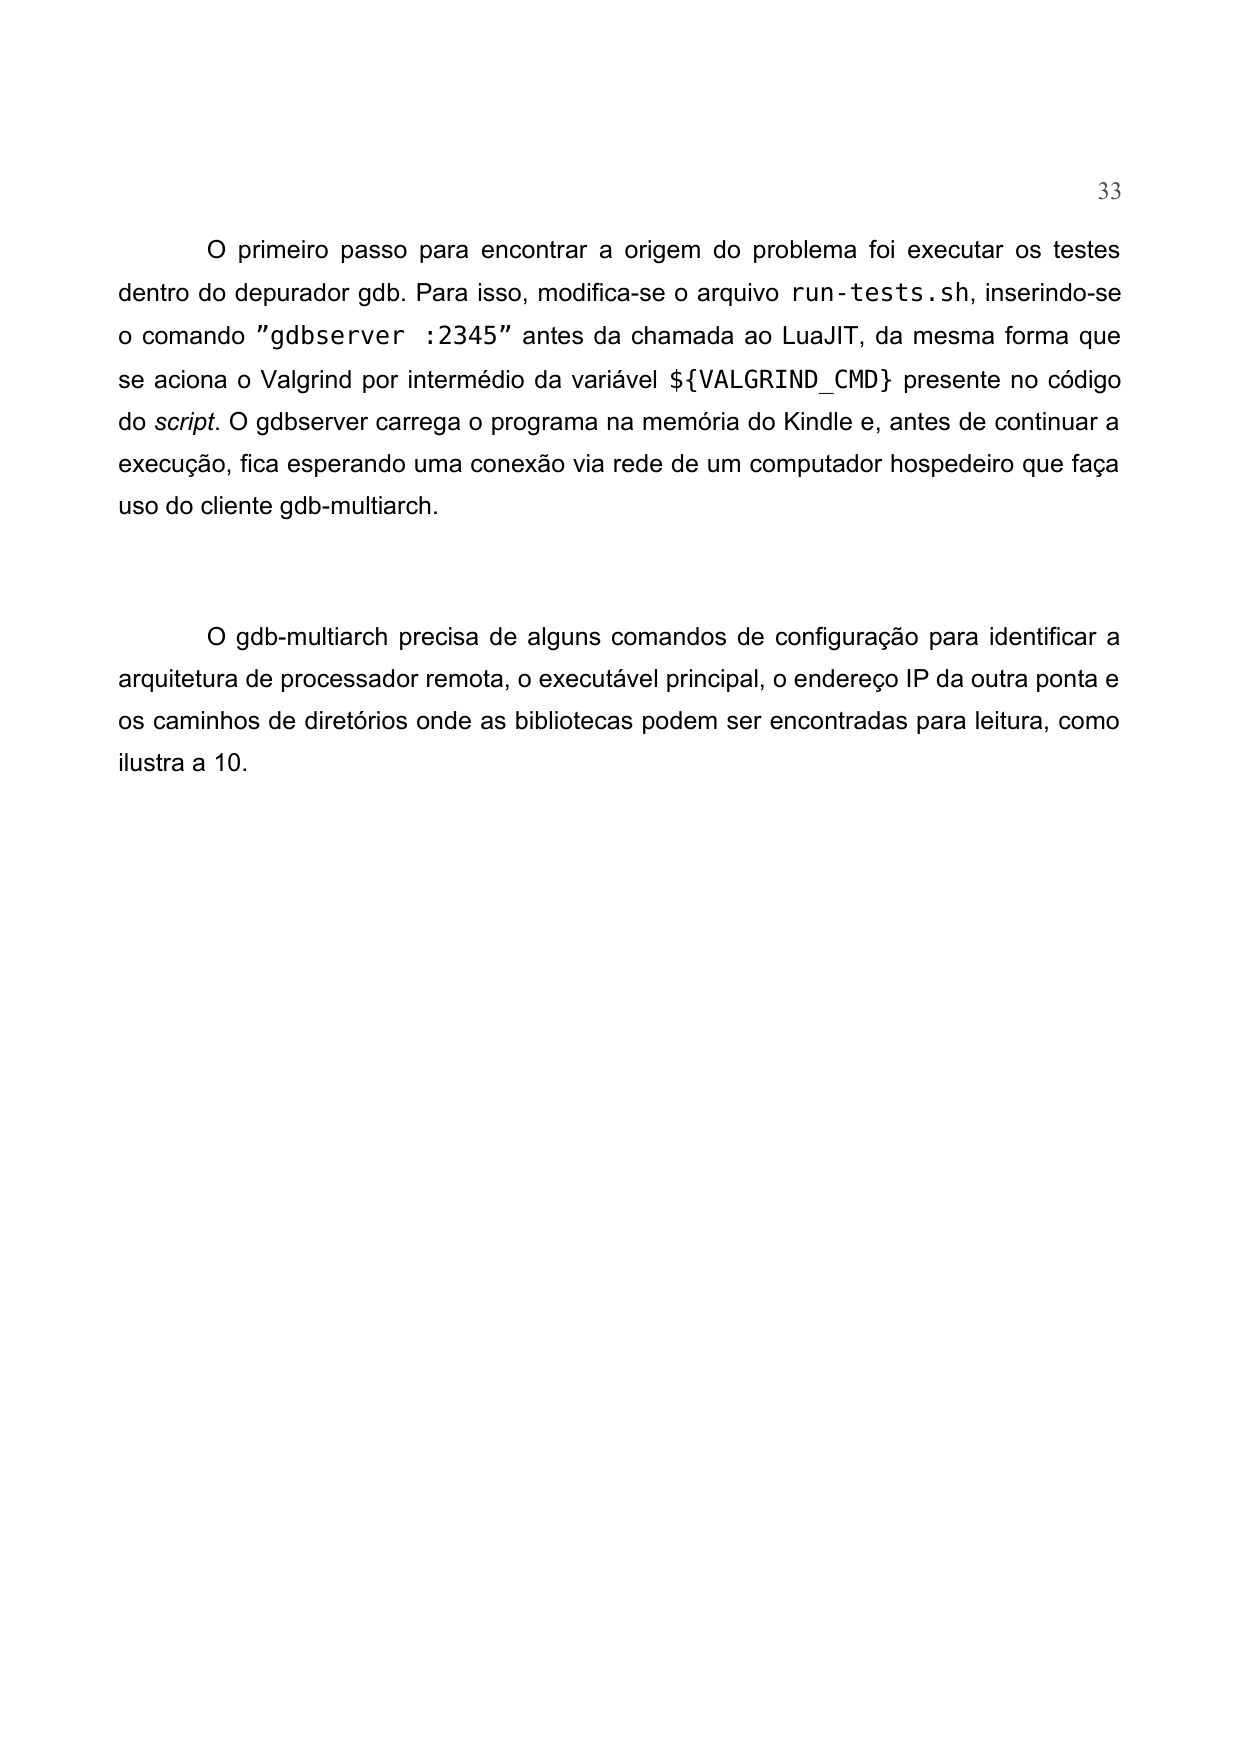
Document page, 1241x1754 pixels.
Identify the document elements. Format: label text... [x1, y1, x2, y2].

text O gdb-multiarch precisa de alguns comandos de configuração para identificar a arquitetura de processador remota, o executável principal, o endereço IP da outra ponta e os caminhos de diretórios onde as bibliotecas podem ser encontradas para leitura, como ilustra a Figura 10. [118, 623, 1122, 777]
text O primeiro passo para encontrar a origem do problema foi executar os testes dentro do depurador gdb. Para isso, modifica-se o arquivo run-tests.sh, inserindo-se o comando ”gdbserver :2345” antes da chamada ao LuaJIT, da mesma forma que se aciona o Valgrind por intermédio da variável ${VALGRIND_CMD} presente no código do script. O gdbserver carrega o programa na memória do Kindle e, antes de continuar a execução, fica esperando uma conexão via rede de um computador hospedeiro que faça uso do cliente gdb-multiarch. [118, 236, 1122, 520]
